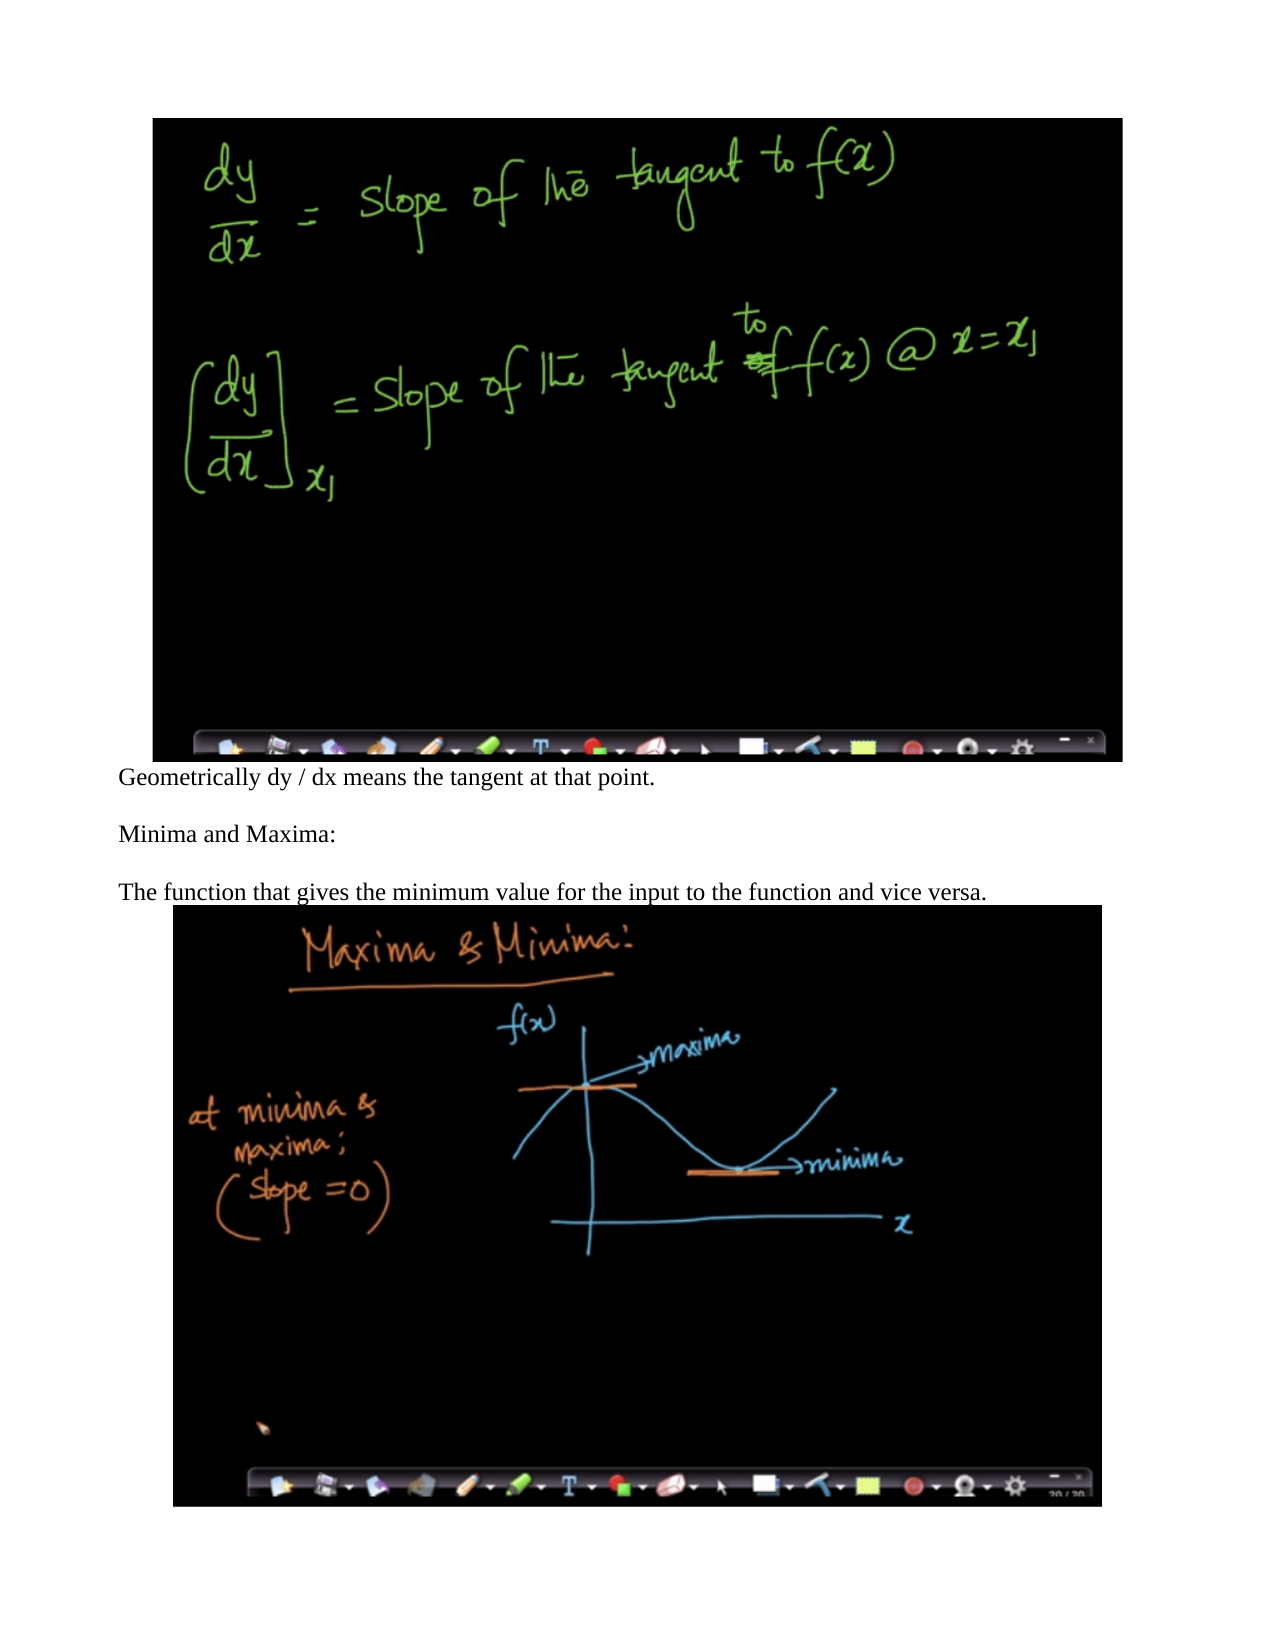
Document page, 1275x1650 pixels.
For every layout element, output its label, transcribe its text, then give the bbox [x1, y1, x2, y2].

text Minima and Maxima: [118, 819, 1157, 848]
picture [173, 905, 1102, 1508]
text The function that gives the minimum value for the input to the function and vice versa. [118, 877, 1157, 906]
text Geometrically dy / dx means the tangent at that point. [118, 118, 1157, 791]
picture [152, 118, 1123, 762]
